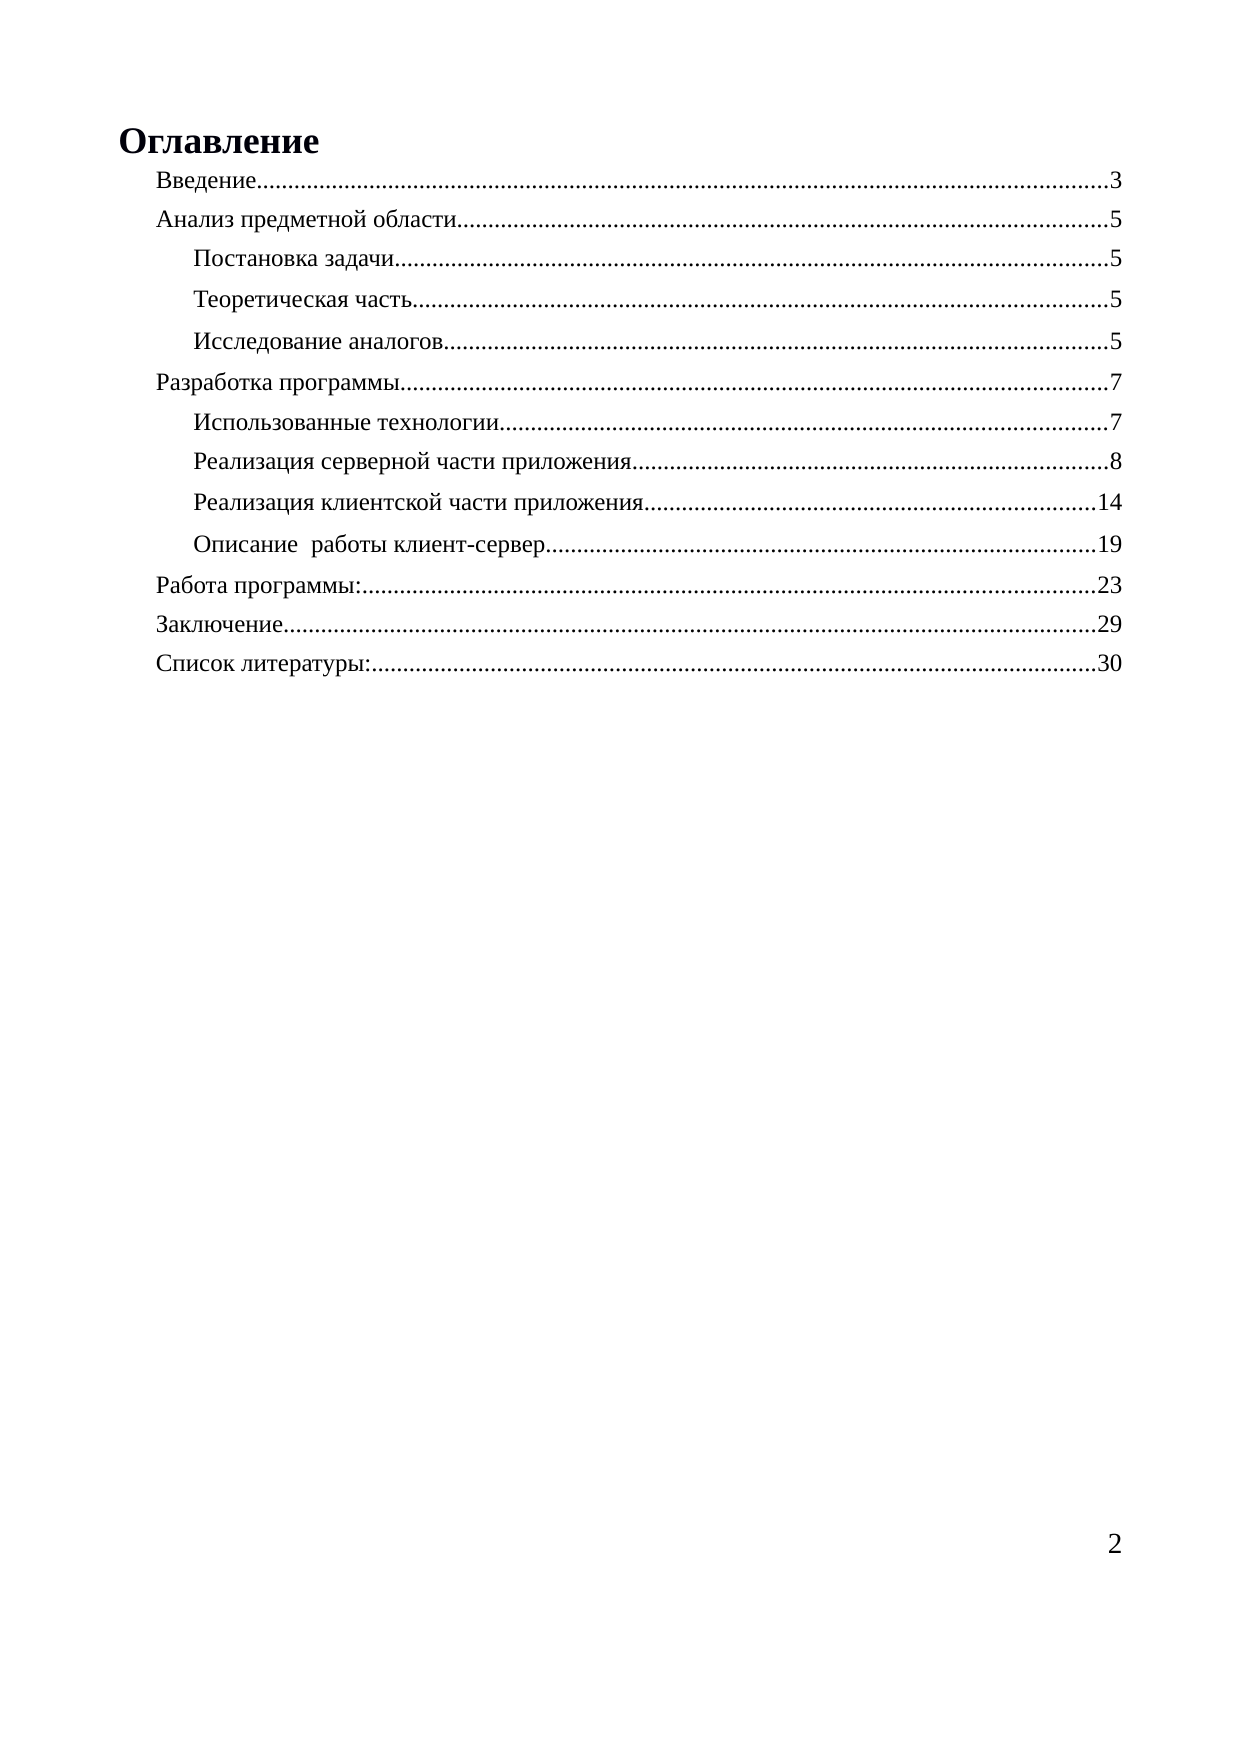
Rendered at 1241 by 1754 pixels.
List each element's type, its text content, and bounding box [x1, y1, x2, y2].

text Постановка задачи 5 [193, 243, 1122, 272]
text Работа программы: 23 [156, 570, 1122, 599]
text Введение 3 [156, 165, 1122, 193]
text Список литературы: 30 [156, 648, 1122, 677]
text Разработка программы 7 [156, 367, 1122, 396]
text Реализация серверной части приложения 8 [193, 446, 1122, 474]
text Использованные технологии 7 [156, 407, 1122, 435]
text 2 [156, 688, 1122, 1622]
text Описание работы клиент-сервер 19 [193, 529, 1122, 557]
text Исследование аналогов 5 [193, 326, 1122, 355]
text Теоретическая часть 5 [193, 284, 1122, 313]
subtitle Оглавление [118, 118, 1122, 161]
text Заключение 29 [156, 609, 1122, 638]
text Реализация клиентской части приложения 14 [193, 487, 1122, 516]
text Анализ предметной области 5 [156, 204, 1122, 233]
